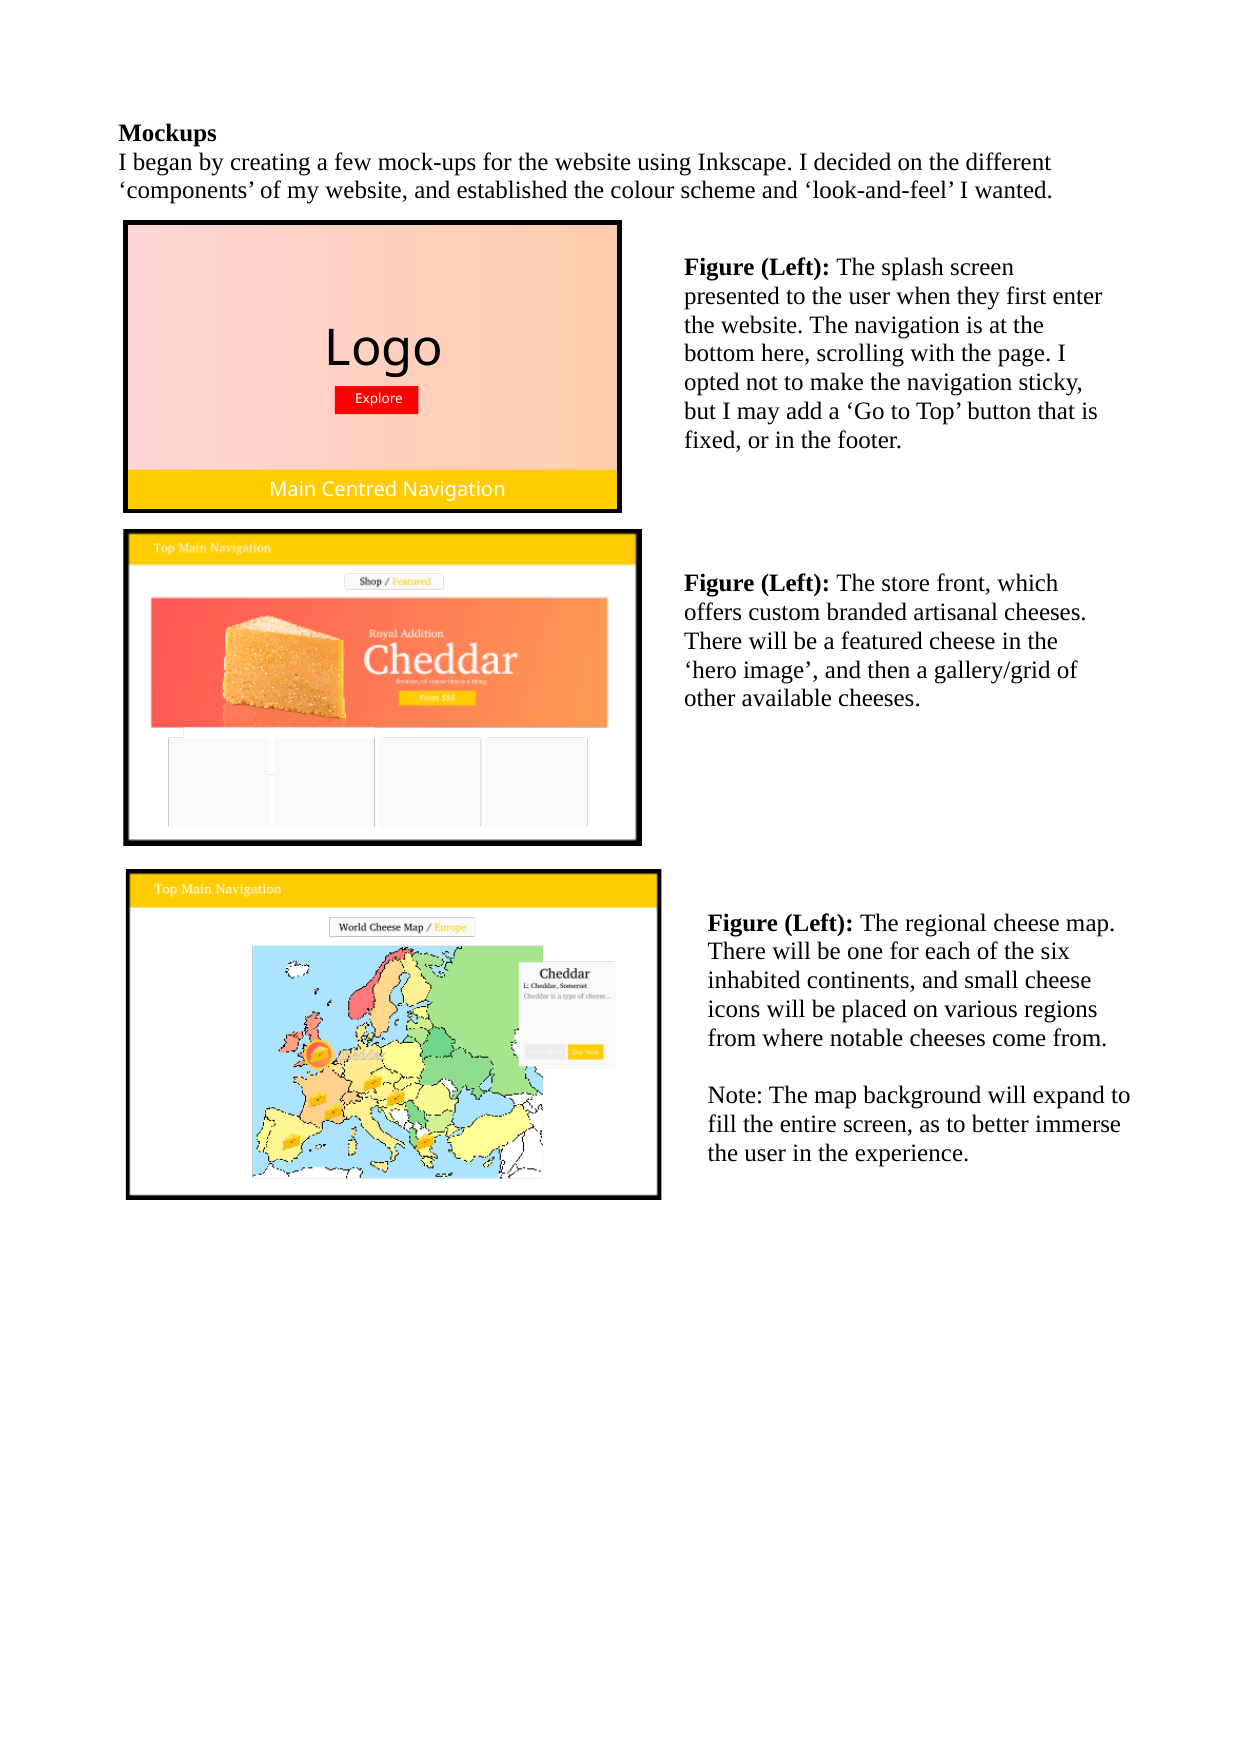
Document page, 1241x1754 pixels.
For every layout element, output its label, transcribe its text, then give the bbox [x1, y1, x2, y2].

picture [125, 869, 662, 1200]
text I began by creating a few mock-ups for the website using Inkscape. I decided on the different ‘components’ of my website, and established the colour scheme and ‘look-and-feel’ I wanted. [118, 147, 1122, 204]
text Mockups [118, 118, 1122, 147]
picture [123, 529, 642, 846]
